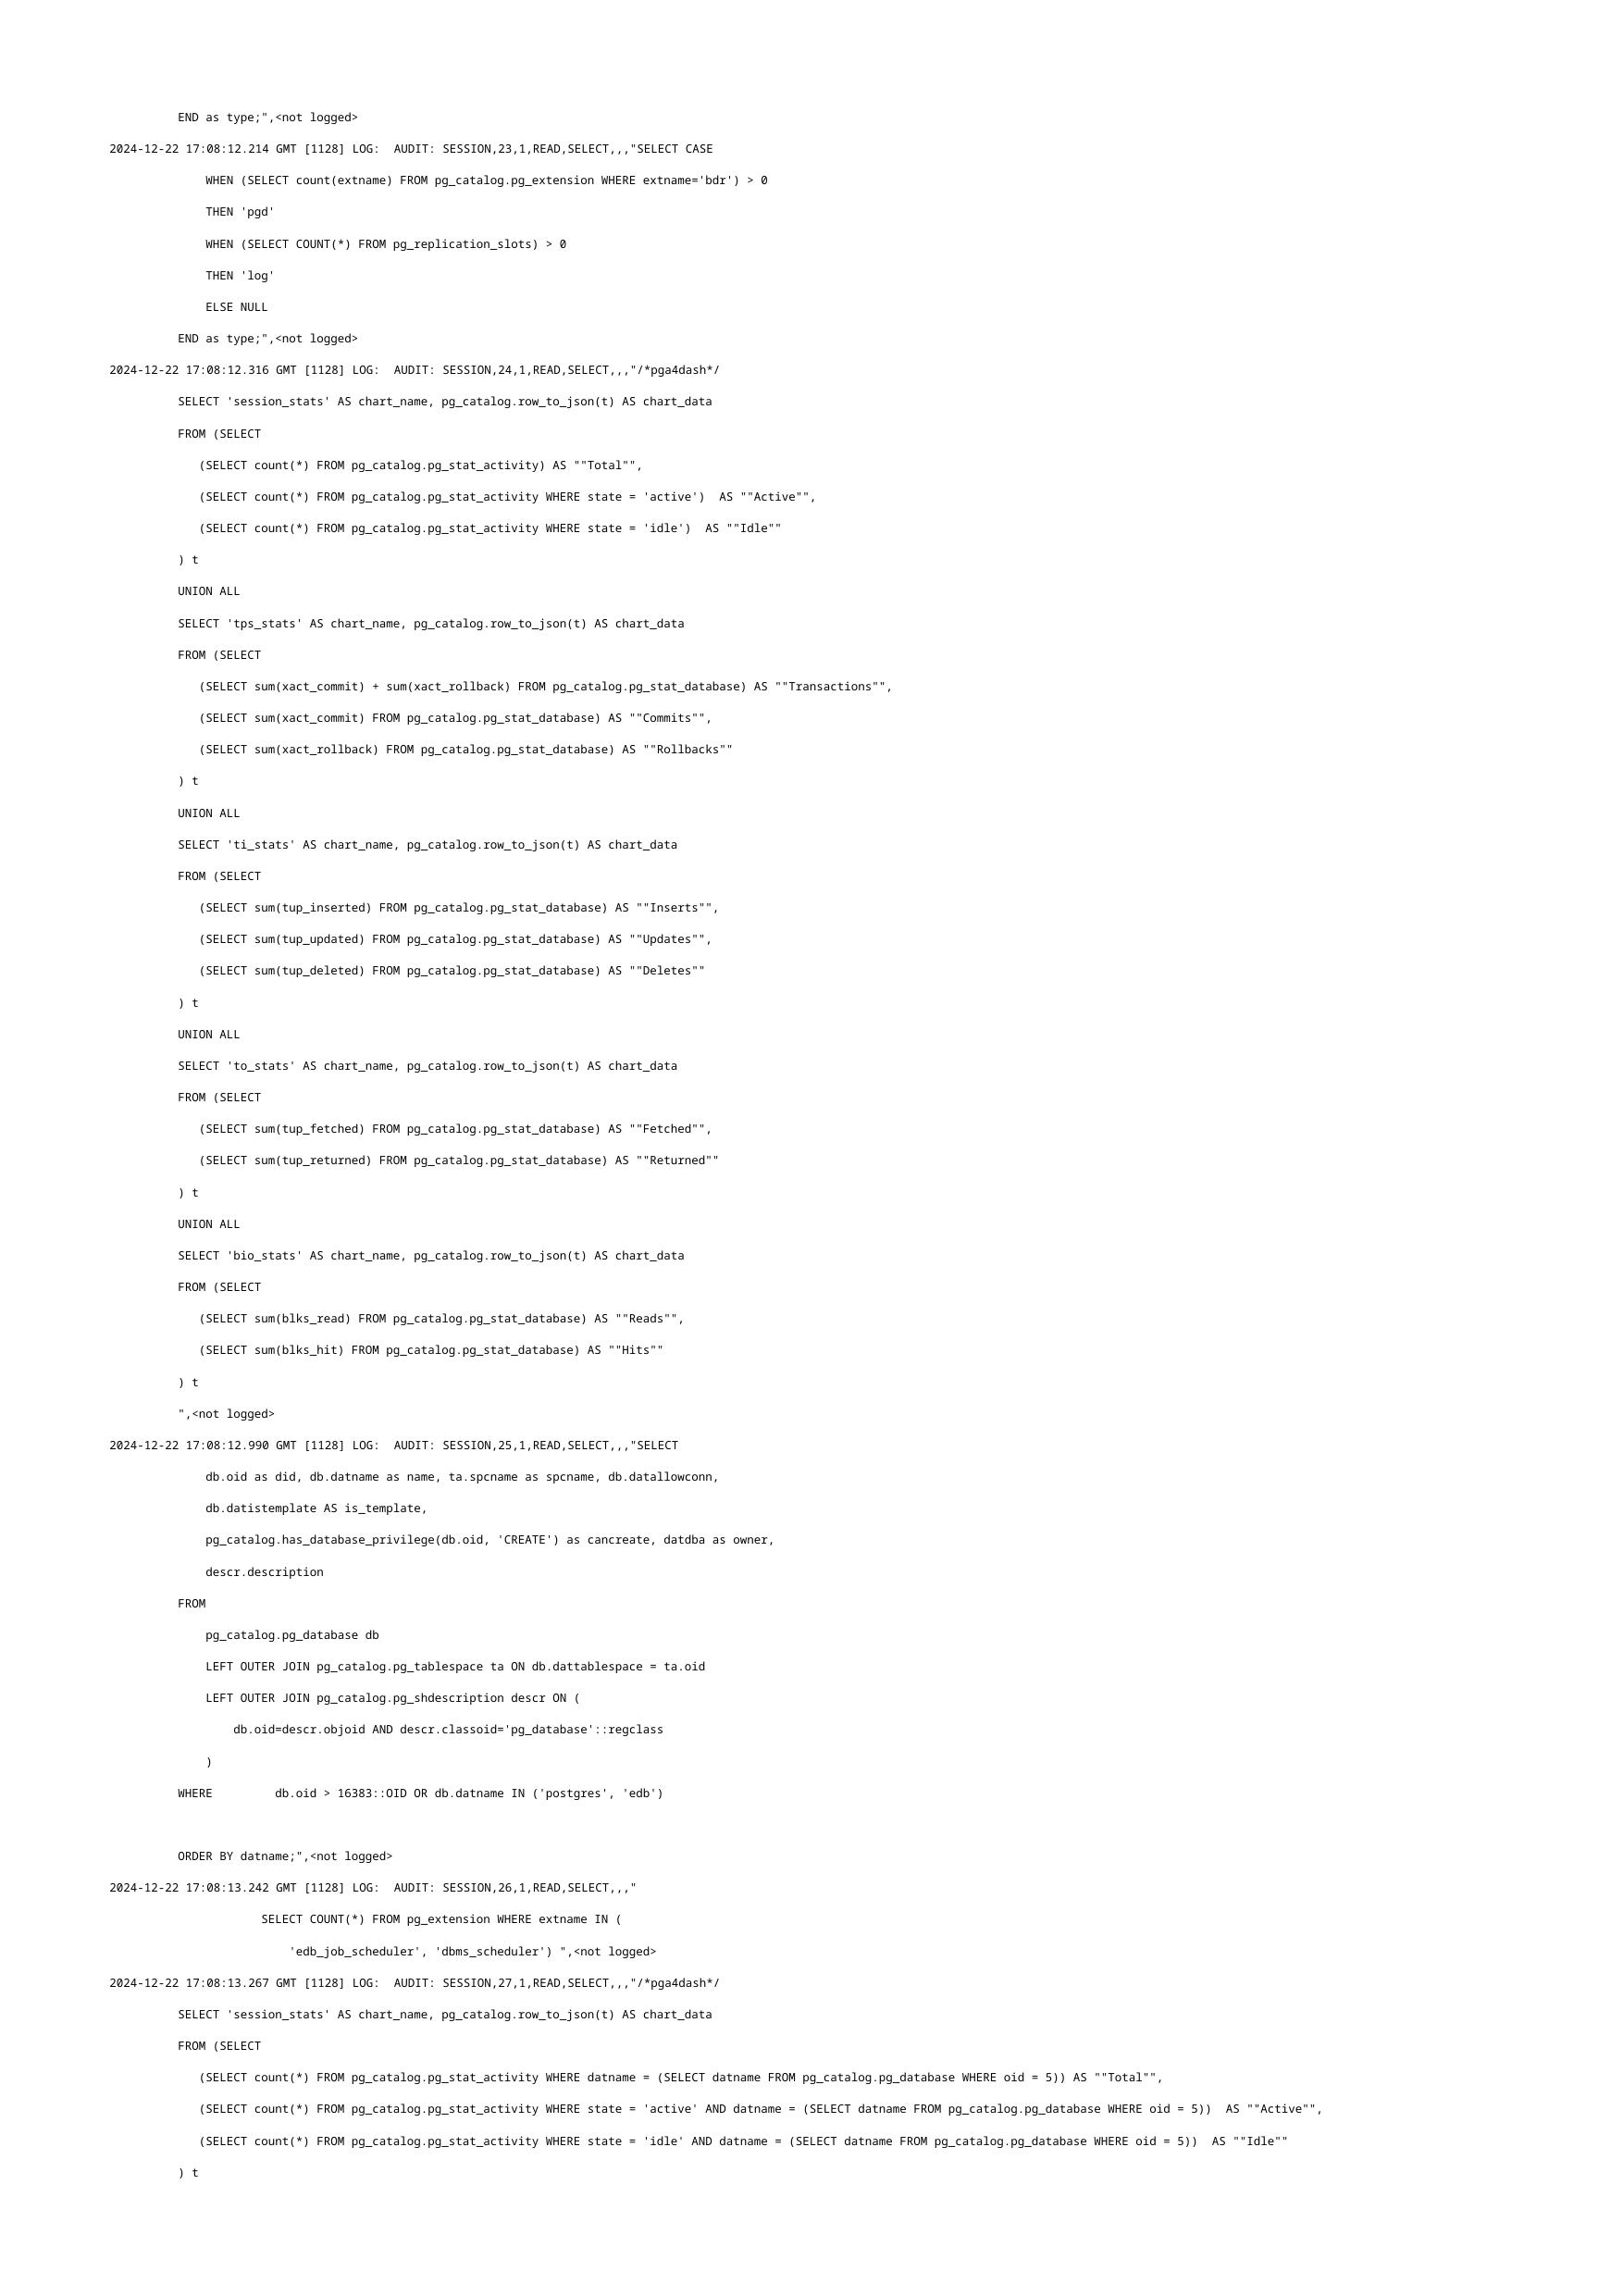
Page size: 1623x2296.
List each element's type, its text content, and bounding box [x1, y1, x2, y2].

text WHEN (SELECT COUNT(*) FROM pg_replication_slots) > 0 [109, 236, 1514, 252]
text FROM (SELECT [109, 1089, 1514, 1105]
text SELECT 'session_stats' AS chart_name, pg_catalog.row_to_json(t) AS chart_data [109, 2006, 1514, 2022]
text ) t [109, 1185, 1514, 1200]
text ) [109, 1754, 1514, 1769]
text (SELECT count(*) FROM pg_catalog.pg_stat_activity WHERE state = 'active' AND datname = (SELECT datname FROM pg_catalog.pg_database WHERE oid = 5)) AS ""Active"", [109, 2102, 1514, 2117]
text THEN 'log' [109, 267, 1514, 283]
text 2024-12-22 17:08:12.990 GMT [1128] LOG: AUDIT: SESSION,25,1,READ,SELECT,,,"SELECT [109, 1437, 1514, 1453]
text WHEN (SELECT count(extname) FROM pg_catalog.pg_extension WHERE extname='bdr') > 0 [109, 172, 1514, 188]
text (SELECT count(*) FROM pg_catalog.pg_stat_activity) AS ""Total"", [109, 457, 1514, 473]
text 2024-12-22 17:08:13.242 GMT [1128] LOG: AUDIT: SESSION,26,1,READ,SELECT,,," [109, 1880, 1514, 1895]
text SELECT 'tps_stats' AS chart_name, pg_catalog.row_to_json(t) AS chart_data [109, 615, 1514, 631]
text LEFT OUTER JOIN pg_catalog.pg_shdescription descr ON ( [109, 1690, 1514, 1706]
text (SELECT sum(tup_deleted) FROM pg_catalog.pg_stat_database) AS ""Deletes"" [109, 963, 1514, 979]
text descr.description [109, 1564, 1514, 1580]
text ) t [109, 995, 1514, 1011]
text db.oid=descr.objoid AND descr.classoid='pg_database'::regclass [109, 1722, 1514, 1738]
text pg_catalog.pg_database db [109, 1627, 1514, 1643]
text THEN 'pgd' [109, 205, 1514, 220]
text FROM (SELECT [109, 2038, 1514, 2054]
text (SELECT count(*) FROM pg_catalog.pg_stat_activity WHERE state = 'active') AS ""Active"", [109, 489, 1514, 504]
text (SELECT sum(xact_rollback) FROM pg_catalog.pg_stat_database) AS ""Rollbacks"" [109, 741, 1514, 757]
text ) t [109, 774, 1514, 789]
text (SELECT sum(tup_inserted) FROM pg_catalog.pg_stat_database) AS ""Inserts"", [109, 900, 1514, 915]
text (SELECT sum(tup_returned) FROM pg_catalog.pg_stat_database) AS ""Returned"" [109, 1153, 1514, 1169]
text ) t [109, 552, 1514, 567]
text (SELECT sum(tup_fetched) FROM pg_catalog.pg_stat_database) AS ""Fetched"", [109, 1121, 1514, 1136]
text 2024-12-22 17:08:12.214 GMT [1128] LOG: AUDIT: SESSION,23,1,READ,SELECT,,,"SELECT CASE [109, 141, 1514, 156]
text SELECT 'bio_stats' AS chart_name, pg_catalog.row_to_json(t) AS chart_data [109, 1247, 1514, 1263]
text FROM (SELECT [109, 647, 1514, 663]
text FROM (SELECT [109, 1279, 1514, 1295]
text ",<not logged> [109, 1406, 1514, 1421]
text ) t [109, 2165, 1514, 2180]
text (SELECT count(*) FROM pg_catalog.pg_stat_activity WHERE state = 'idle' AND datname = (SELECT datname FROM pg_catalog.pg_database WHERE oid = 5)) AS ""Idle"" [109, 2133, 1514, 2149]
text END as type;",<not logged> [109, 330, 1514, 346]
text SELECT 'ti_stats' AS chart_name, pg_catalog.row_to_json(t) AS chart_data [109, 837, 1514, 852]
text END as type;",<not logged> [109, 109, 1514, 125]
text (SELECT sum(xact_commit) FROM pg_catalog.pg_stat_database) AS ""Commits"", [109, 710, 1514, 726]
text LEFT OUTER JOIN pg_catalog.pg_tablespace ta ON db.dattablespace = ta.oid [109, 1658, 1514, 1674]
text UNION ALL [109, 1216, 1514, 1232]
text UNION ALL [109, 805, 1514, 821]
text FROM (SELECT [109, 426, 1514, 441]
text (SELECT sum(xact_commit) + sum(xact_rollback) FROM pg_catalog.pg_stat_database) AS ""Transactions"", [109, 678, 1514, 694]
text 'edb_job_scheduler', 'dbms_scheduler') ",<not logged> [109, 1943, 1514, 1959]
text FROM [109, 1595, 1514, 1611]
text (SELECT count(*) FROM pg_catalog.pg_stat_activity WHERE datname = (SELECT datname FROM pg_catalog.pg_database WHERE oid = 5)) AS ""Total"", [109, 2069, 1514, 2085]
text (SELECT sum(blks_hit) FROM pg_catalog.pg_stat_database) AS ""Hits"" [109, 1343, 1514, 1359]
text ELSE NULL [109, 299, 1514, 315]
text (SELECT sum(tup_updated) FROM pg_catalog.pg_stat_database) AS ""Updates"", [109, 931, 1514, 947]
text FROM (SELECT [109, 868, 1514, 884]
text 2024-12-22 17:08:13.267 GMT [1128] LOG: AUDIT: SESSION,27,1,READ,SELECT,,,"/*pga4dash*/ [109, 1975, 1514, 1991]
text WHERE db.oid > 16383::OID OR db.datname IN ('postgres', 'edb') [109, 1785, 1514, 1801]
text SELECT 'to_stats' AS chart_name, pg_catalog.row_to_json(t) AS chart_data [109, 1058, 1514, 1074]
text (SELECT sum(blks_read) FROM pg_catalog.pg_stat_database) AS ""Reads"", [109, 1310, 1514, 1326]
text SELECT COUNT(*) FROM pg_extension WHERE extname IN ( [109, 1912, 1514, 1928]
text UNION ALL [109, 1026, 1514, 1042]
text ORDER BY datname;",<not logged> [109, 1848, 1514, 1864]
text 2024-12-22 17:08:12.316 GMT [1128] LOG: AUDIT: SESSION,24,1,READ,SELECT,,,"/*pga4dash*/ [109, 362, 1514, 378]
text db.datistemplate AS is_template, [109, 1500, 1514, 1516]
text db.oid as did, db.datname as name, ta.spcname as spcname, db.datallowconn, [109, 1469, 1514, 1484]
text pg_catalog.has_database_privilege(db.oid, 'CREATE') as cancreate, datdba as owner, [109, 1533, 1514, 1548]
text UNION ALL [109, 584, 1514, 600]
text (SELECT count(*) FROM pg_catalog.pg_stat_activity WHERE state = 'idle') AS ""Idle"" [109, 520, 1514, 536]
text ) t [109, 1374, 1514, 1390]
text SELECT 'session_stats' AS chart_name, pg_catalog.row_to_json(t) AS chart_data [109, 394, 1514, 410]
